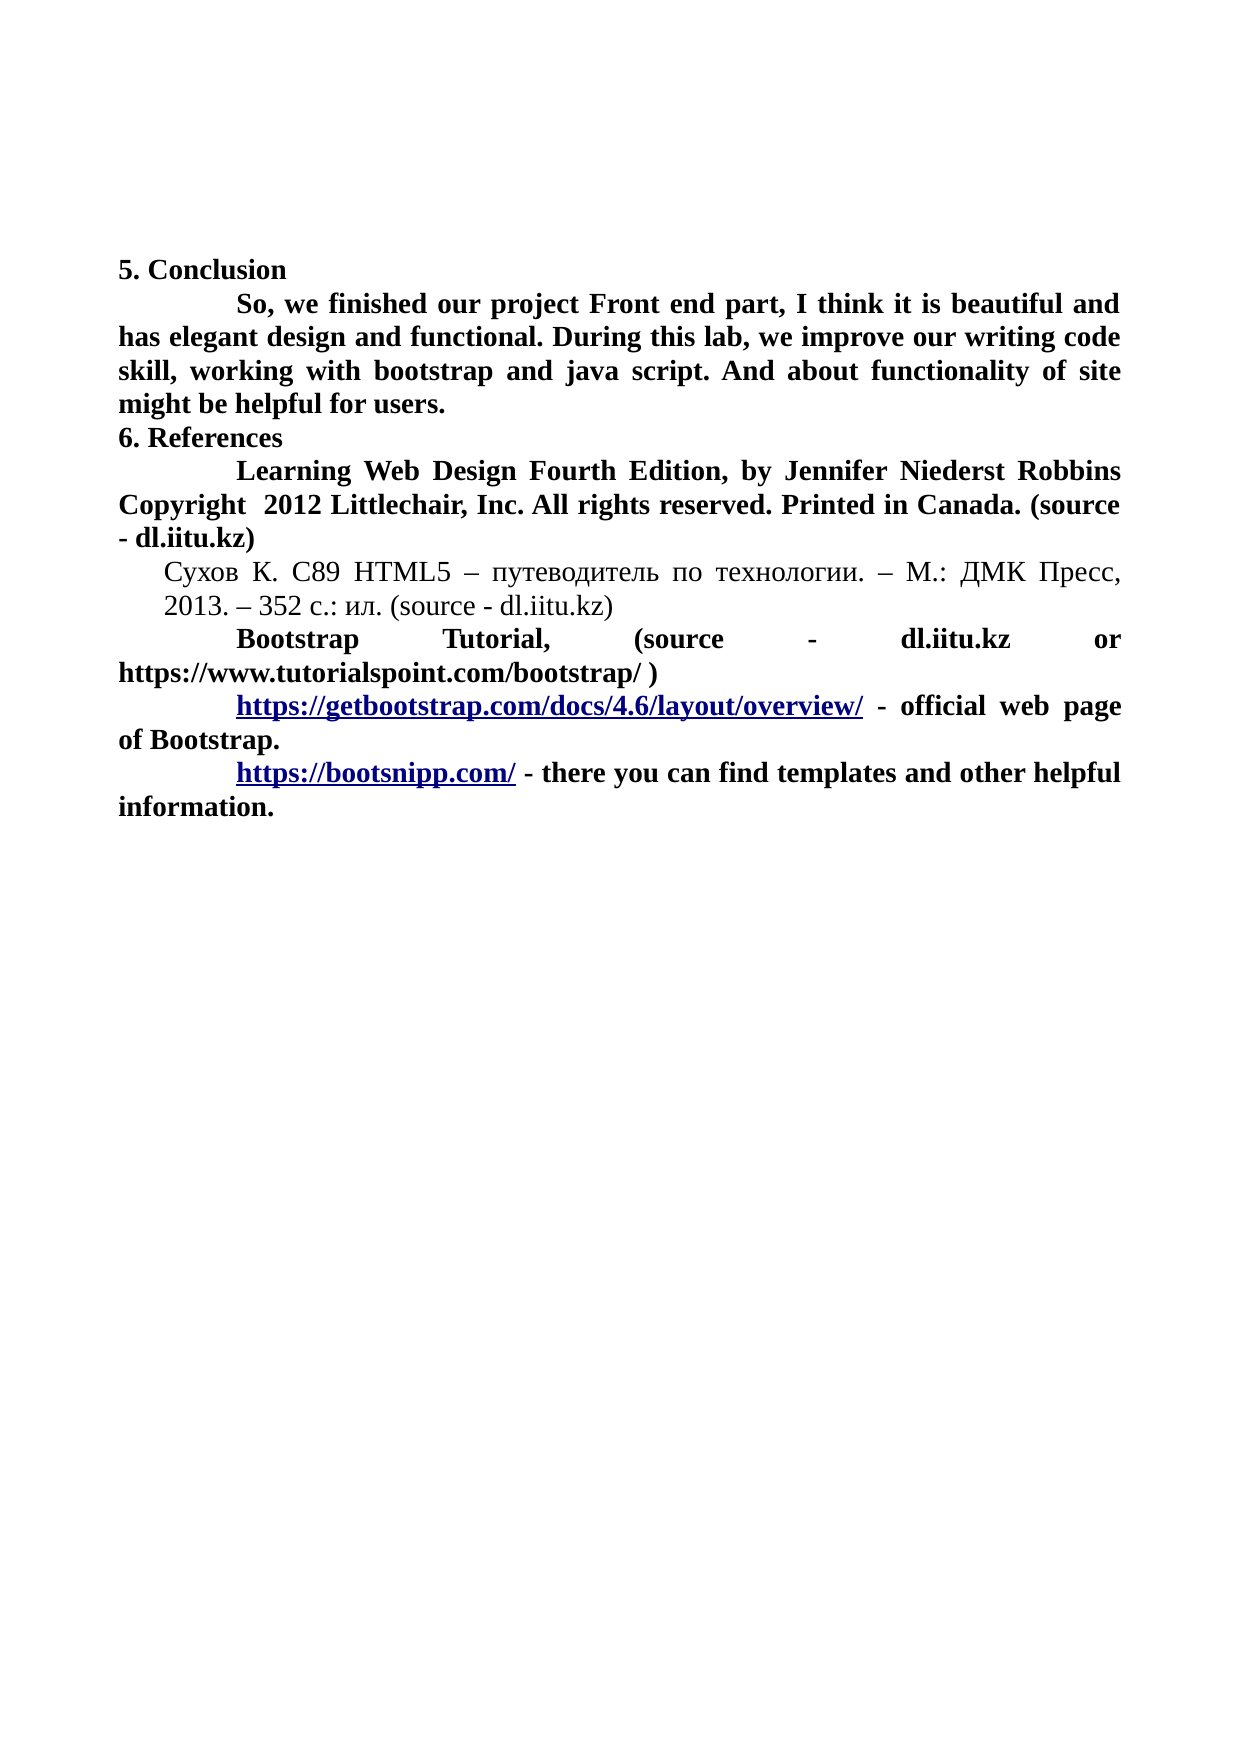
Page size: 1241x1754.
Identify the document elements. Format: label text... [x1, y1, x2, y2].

list Сухов К. С89 HTML5 – путеводитель по технологии. – М.: ДМК Пресс, 2013. – 352 с.: ил. (source - dl.iitu.kz) [126, 554, 1122, 621]
text So, we finished our project Front end part, I think it is beautiful and has elegant design and functional. During this lab, we improve our writing code skill, working with bootstrap and java script. And about functionality of site might be helpful for users. [118, 286, 1122, 420]
text 6. References [118, 420, 1122, 453]
text Learning Web Design Fourth Edition, by Jennifer Niederst Robbins Copyright 2012 Littlechair, Inc. All rights reserved. Printed in Canada. (source - dl.iitu.kz) [118, 453, 1122, 554]
text 5. Conclusion [118, 252, 1122, 286]
text Bootstrap Tutorial, (source - dl.iitu.kz or https://www.tutorialspoint.com/bootstrap/ ) [118, 621, 1122, 688]
text https://getbootstrap.com/docs/4.6/layout/overview/ - official web page of Bootstrap. [118, 688, 1122, 755]
text https://bootsnipp.com/ - there you can find templates and other helpful information. [118, 755, 1122, 822]
